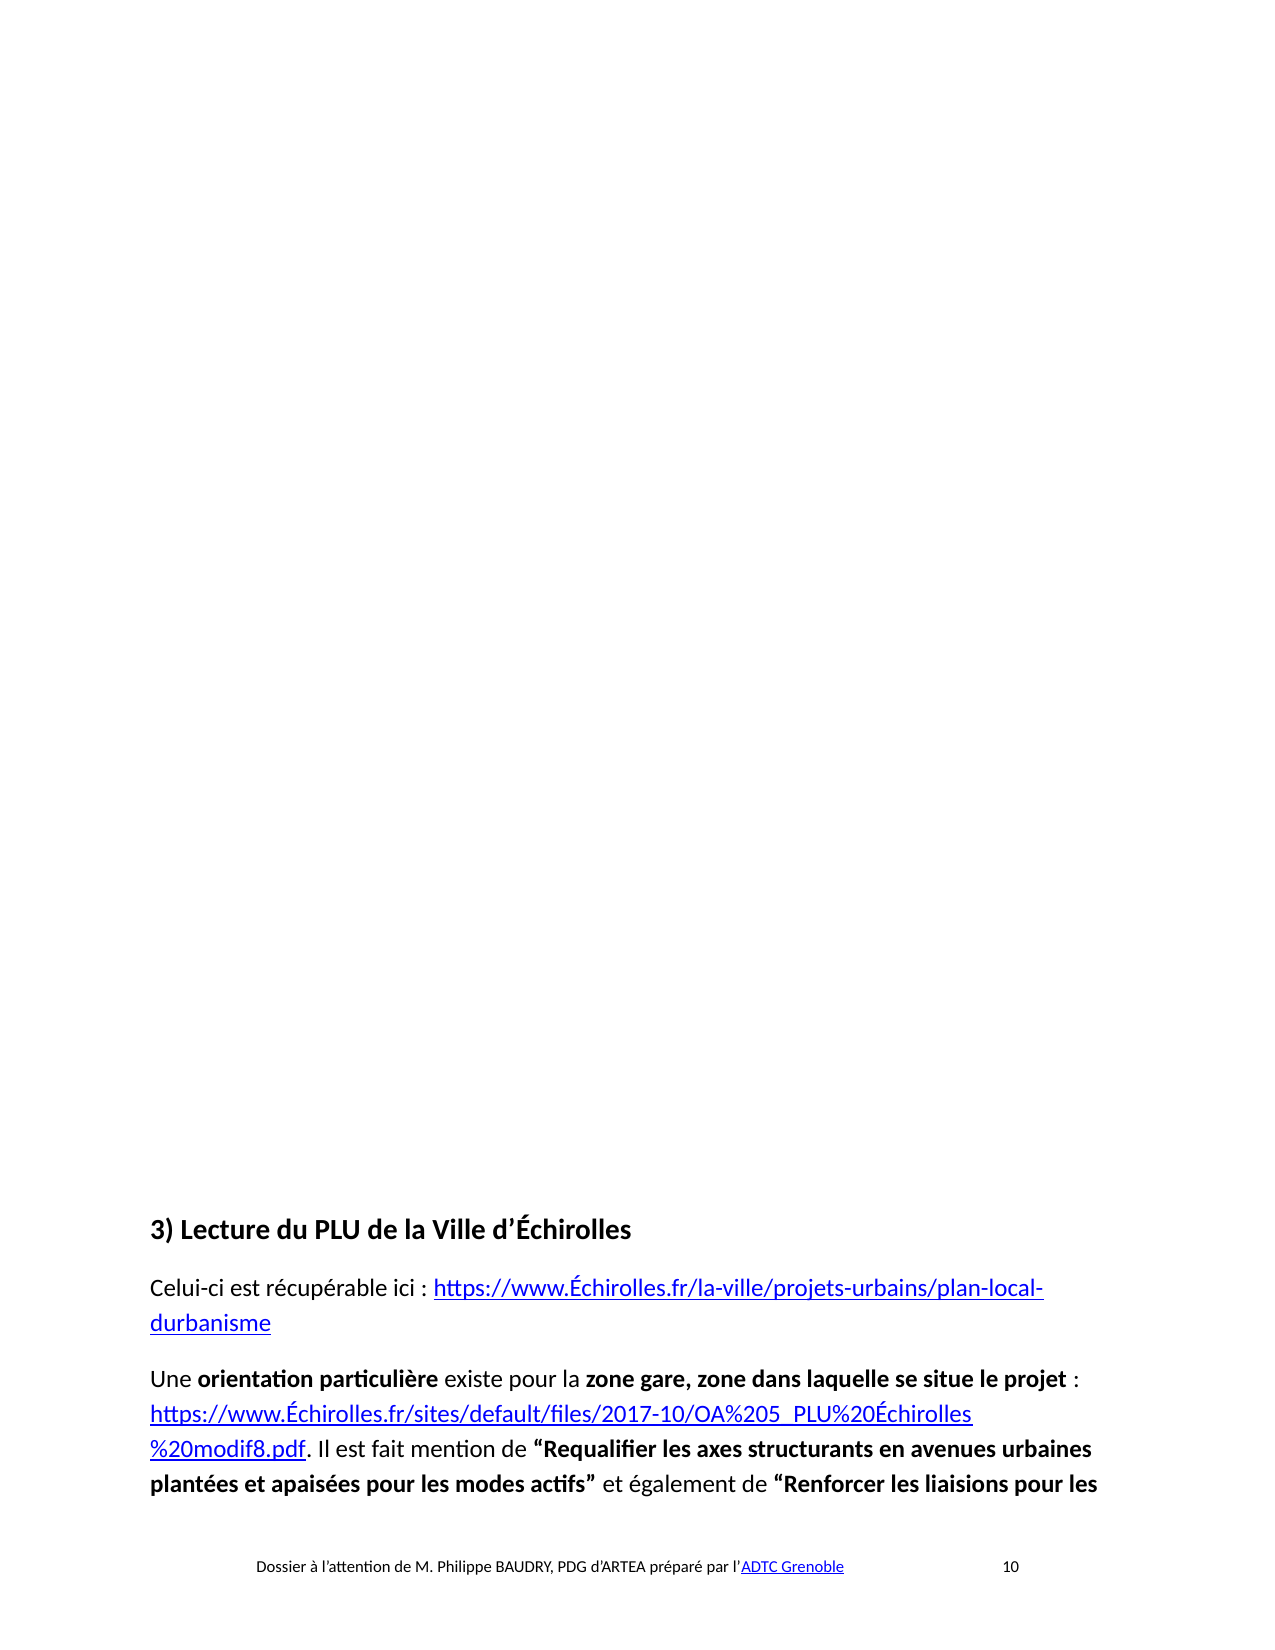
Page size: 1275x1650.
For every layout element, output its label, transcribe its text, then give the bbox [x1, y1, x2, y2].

text Celui-ci est récupérable ici : https://www.Échirolles.fr/la-ville/projets-urbains/plan-local-durbanisme [150, 1273, 1125, 1338]
text Une orientation particulière existe pour la zone gare, zone dans laquelle se situe le projet : https://www.Échirolles.fr/sites/default/files/2017-10/OA%205_PLU%20Échirolles%20modif8.pdf. Il est fait mention de “Requalifier les axes structurants en avenues urbaines plantées et apaisées pour les modes actifs” et également de “Renforcer les liaisions pour les [150, 1363, 1125, 1499]
text 3) Lecture du PLU de la Ville d’Échirolles [150, 1211, 1125, 1246]
